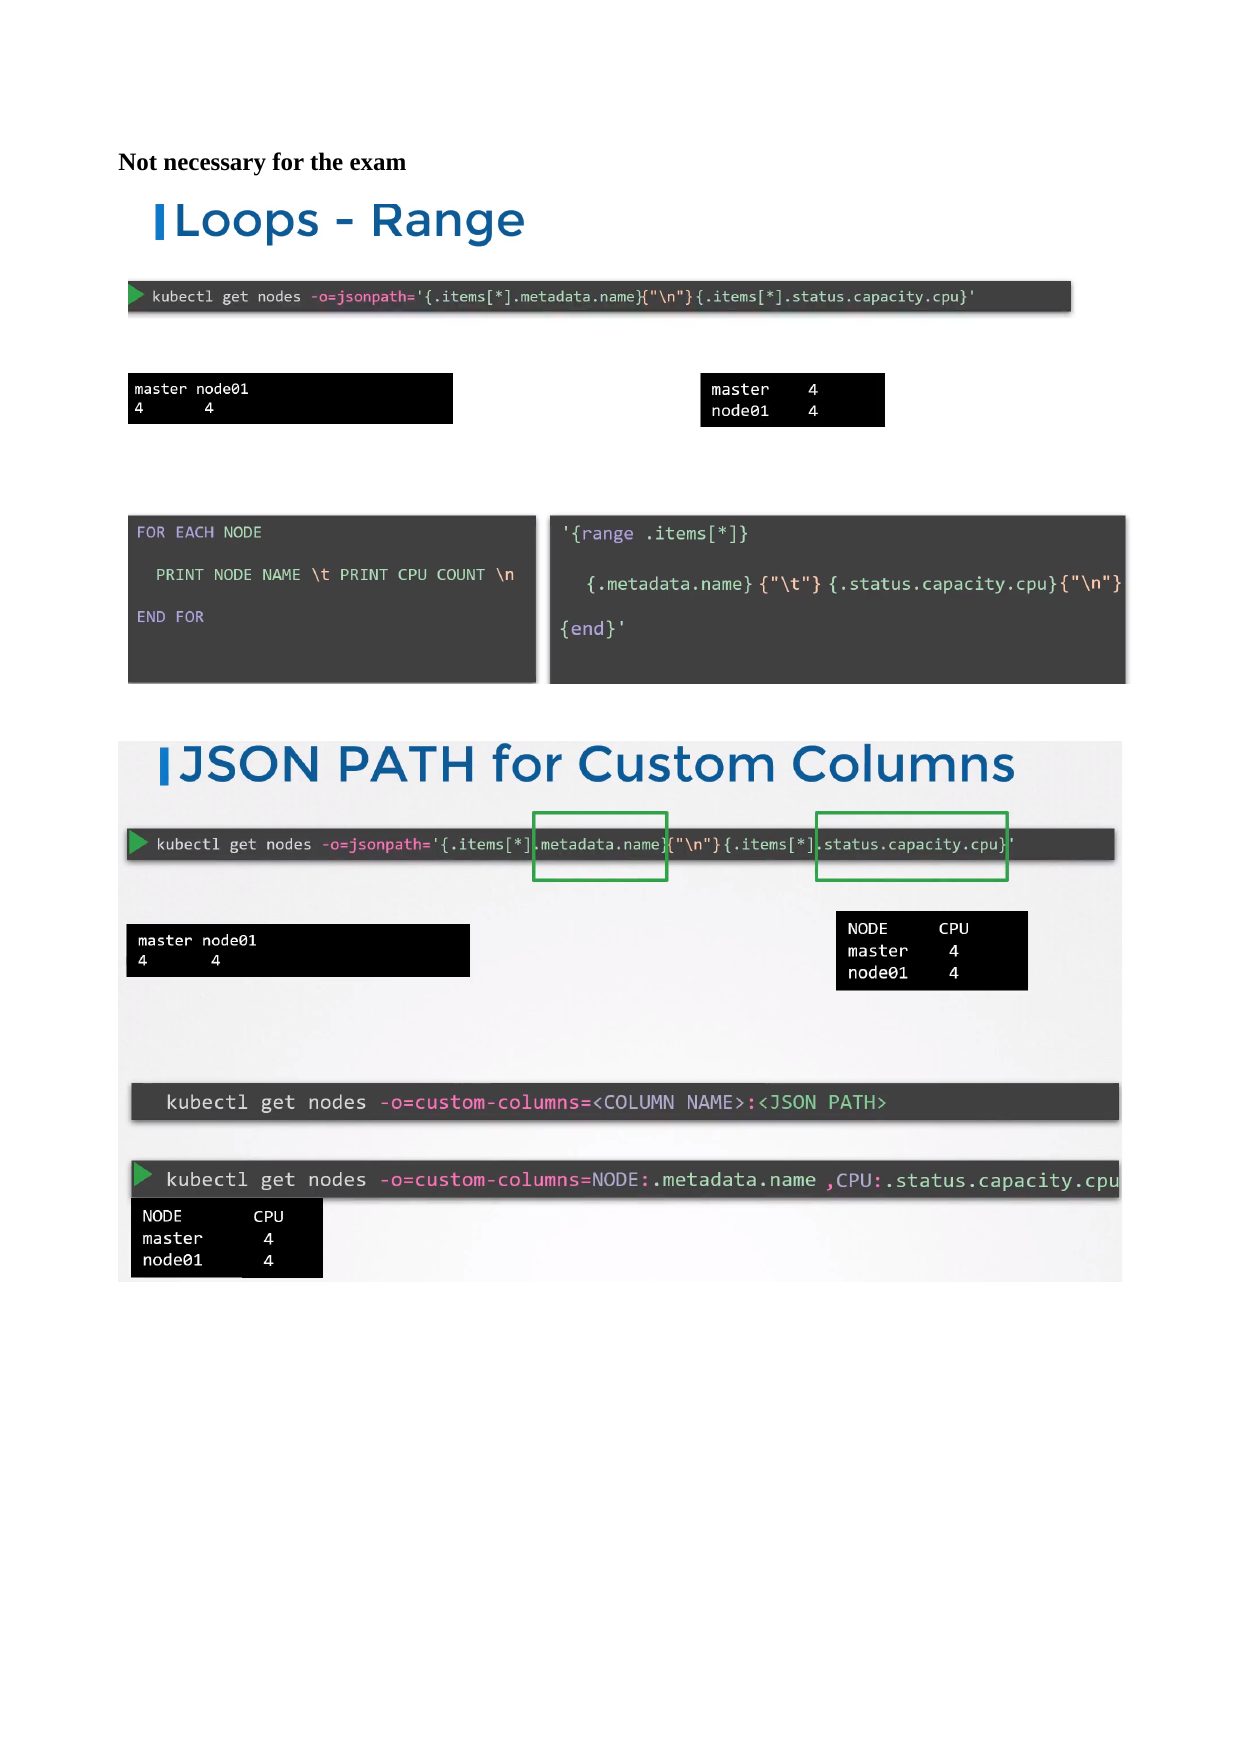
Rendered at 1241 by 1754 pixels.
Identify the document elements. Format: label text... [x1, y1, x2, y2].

picture [118, 741, 1123, 1282]
text Not necessary for the exam [118, 147, 1122, 176]
picture [128, 204, 1133, 684]
